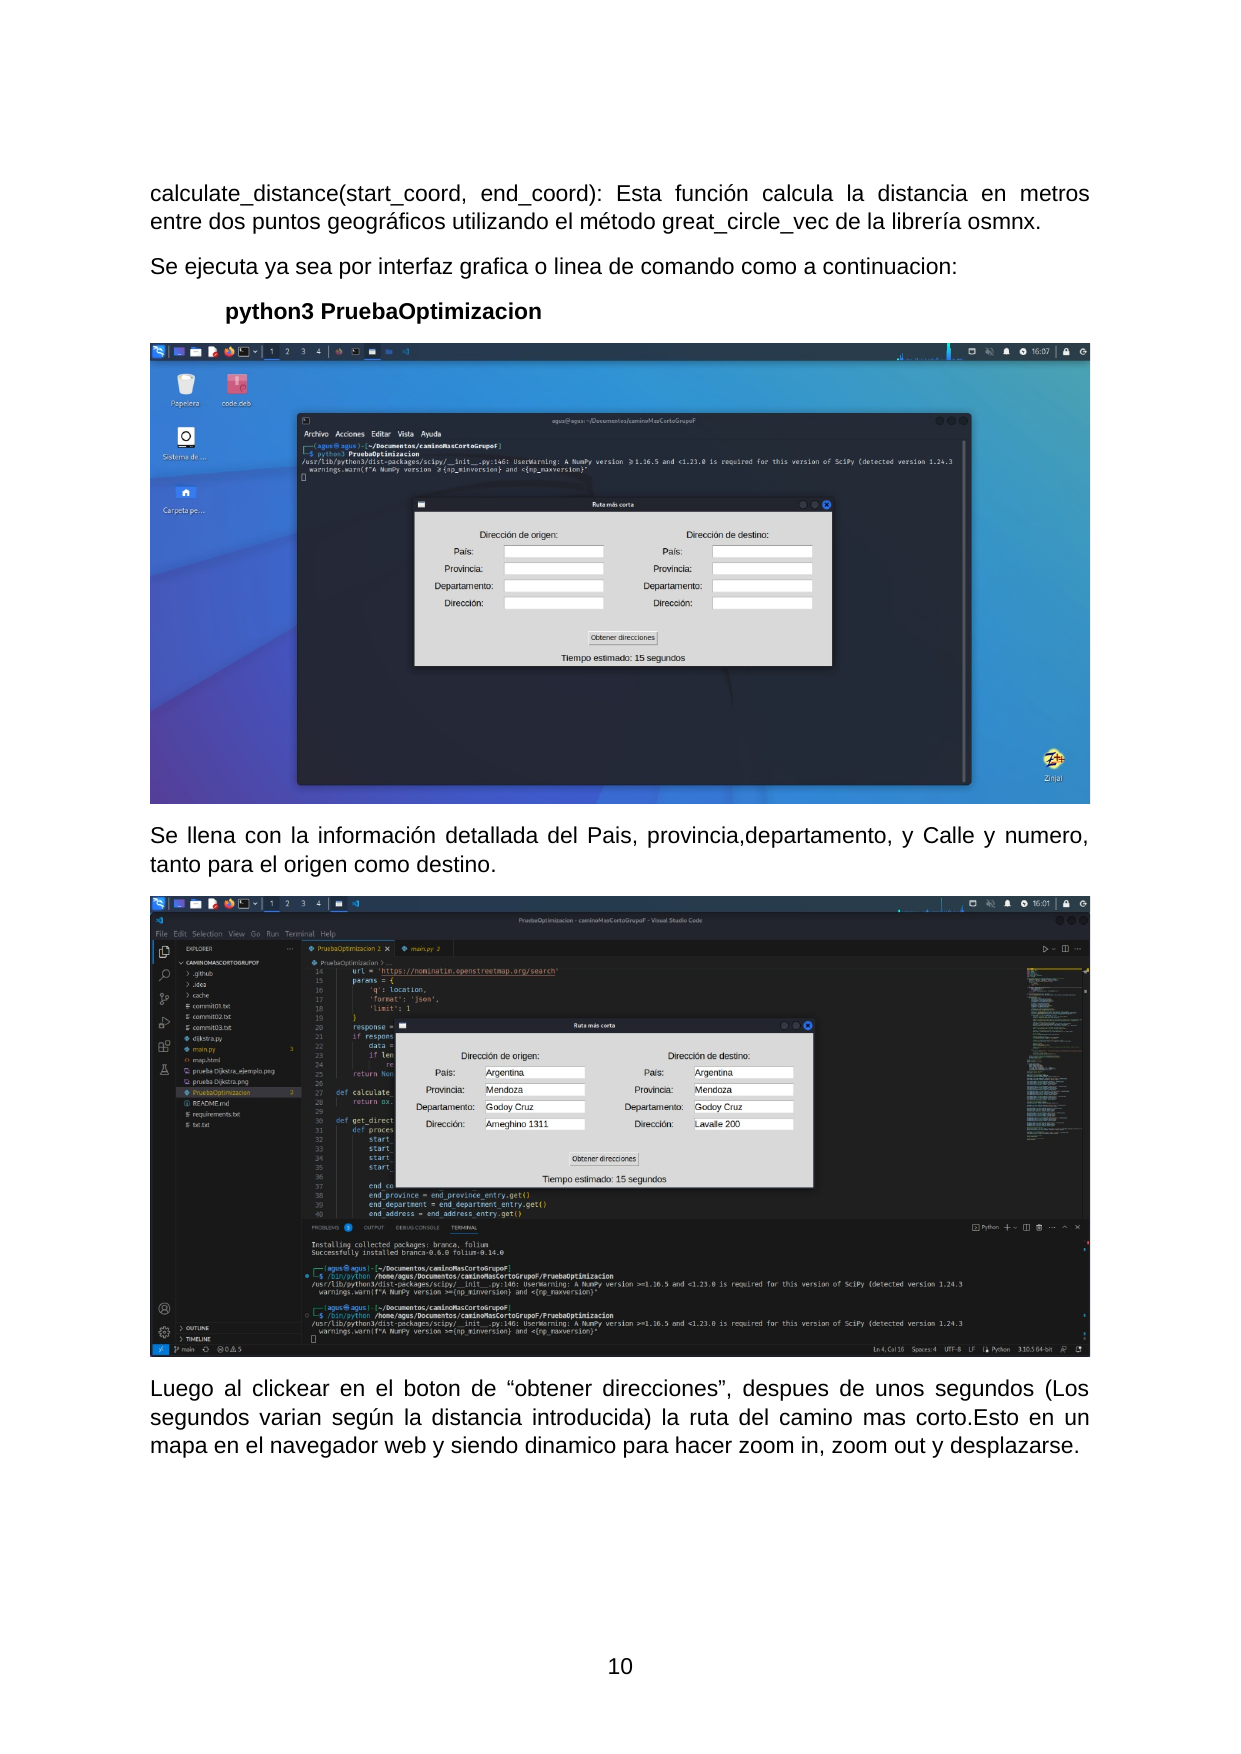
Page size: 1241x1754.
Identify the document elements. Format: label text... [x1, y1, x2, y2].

text python3 PruebaOptimizacion [150, 298, 1090, 324]
text calculate_distance(start_coord, end_coord): Esta función calcula la distancia en metros entre dos puntos geográficos utilizando el método great_circle_vec de la librería osmnx. [150, 179, 1090, 234]
text Se llena con la información detallada del Pais, provincia,departamento, y Calle y numero, tanto para el origen como destino. [150, 822, 1090, 877]
picture [150, 896, 1091, 1357]
picture [150, 343, 1091, 804]
text Se ejecuta ya sea por interfaz grafica o linea de comando como a continuacion: [150, 253, 1090, 279]
text Luego al clickear en el boton de “obtener direcciones”, despues de unos segundos (Los segundos varian según la distancia introducida) la ruta del camino mas corto.Esto en un mapa en el navegador web y siendo dinamico para hacer zoom in, zoom out y desplazarse. [150, 1375, 1090, 1458]
